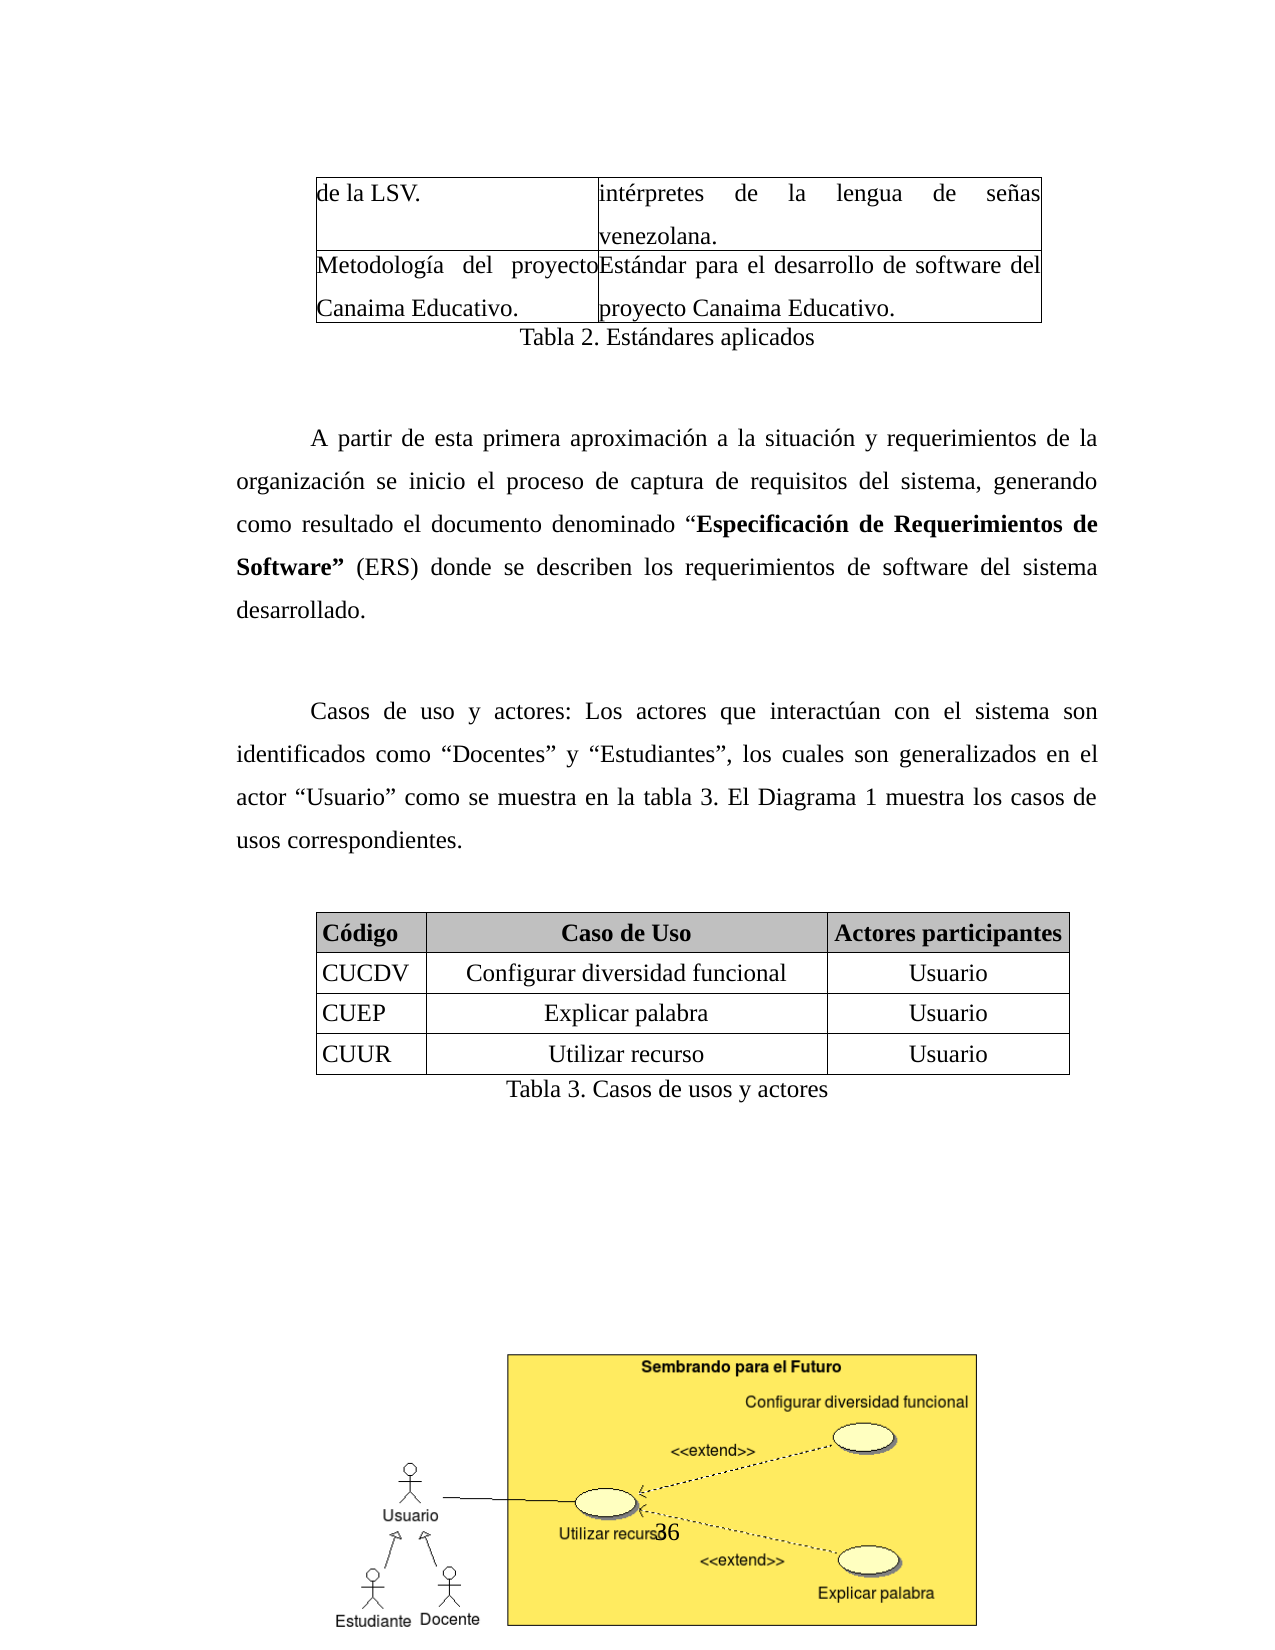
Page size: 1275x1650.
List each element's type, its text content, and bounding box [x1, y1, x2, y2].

table_cell Utilizar recurso [427, 1034, 827, 1073]
table_cell Configurar diversidad funcional [427, 953, 827, 993]
table_cell Normativas para intérpretes de la LSV. [317, 178, 598, 250]
table_cell CUUR [317, 1034, 426, 1073]
table_cell Usuario [828, 953, 1069, 993]
text Tabla 3. Casos de usos y actores [236, 1074, 1098, 1102]
table_cell CUEP [317, 994, 426, 1033]
text Tabla 2. Estándares aplicados [236, 322, 1098, 351]
picture [328, 1305, 988, 1645]
text Casos de uso y actores: Los actores que interactúan con el sistema son identificados como “Docentes” y “Estudiantes”, los cuales son generalizados en el actor “Usuario” como se muestra en la tabla 3. El Diagrama 1 muestra los casos de usos correspondientes. [236, 696, 1098, 854]
text A partir de esta primera aproximación a la situación y requerimientos de la organización se inicio el proceso de captura de requisitos del sistema, generando como resultado el documento denominado “Especificación de Requerimientos de Software” (ERS) donde se describen los requerimientos de software del sistema desarrollado. [236, 423, 1098, 624]
table_cell Usuario [828, 1034, 1069, 1073]
table_cell Metodología del proyecto Canaima Educativo. [317, 251, 598, 322]
table_cell Explicar palabra [427, 994, 827, 1033]
table_cell CUCDV [317, 953, 426, 993]
table_header Actores participantes [828, 913, 1069, 952]
table_cell Determina las pautas a seguir por los intérpretes de la lengua de señas venezolana. [599, 178, 1041, 250]
table_header Código [317, 913, 426, 952]
table_cell Estándar para el desarrollo de software del proyecto Canaima Educativo. [599, 251, 1041, 322]
table_header Caso de Uso [427, 913, 827, 952]
table_cell Usuario [828, 994, 1069, 1033]
